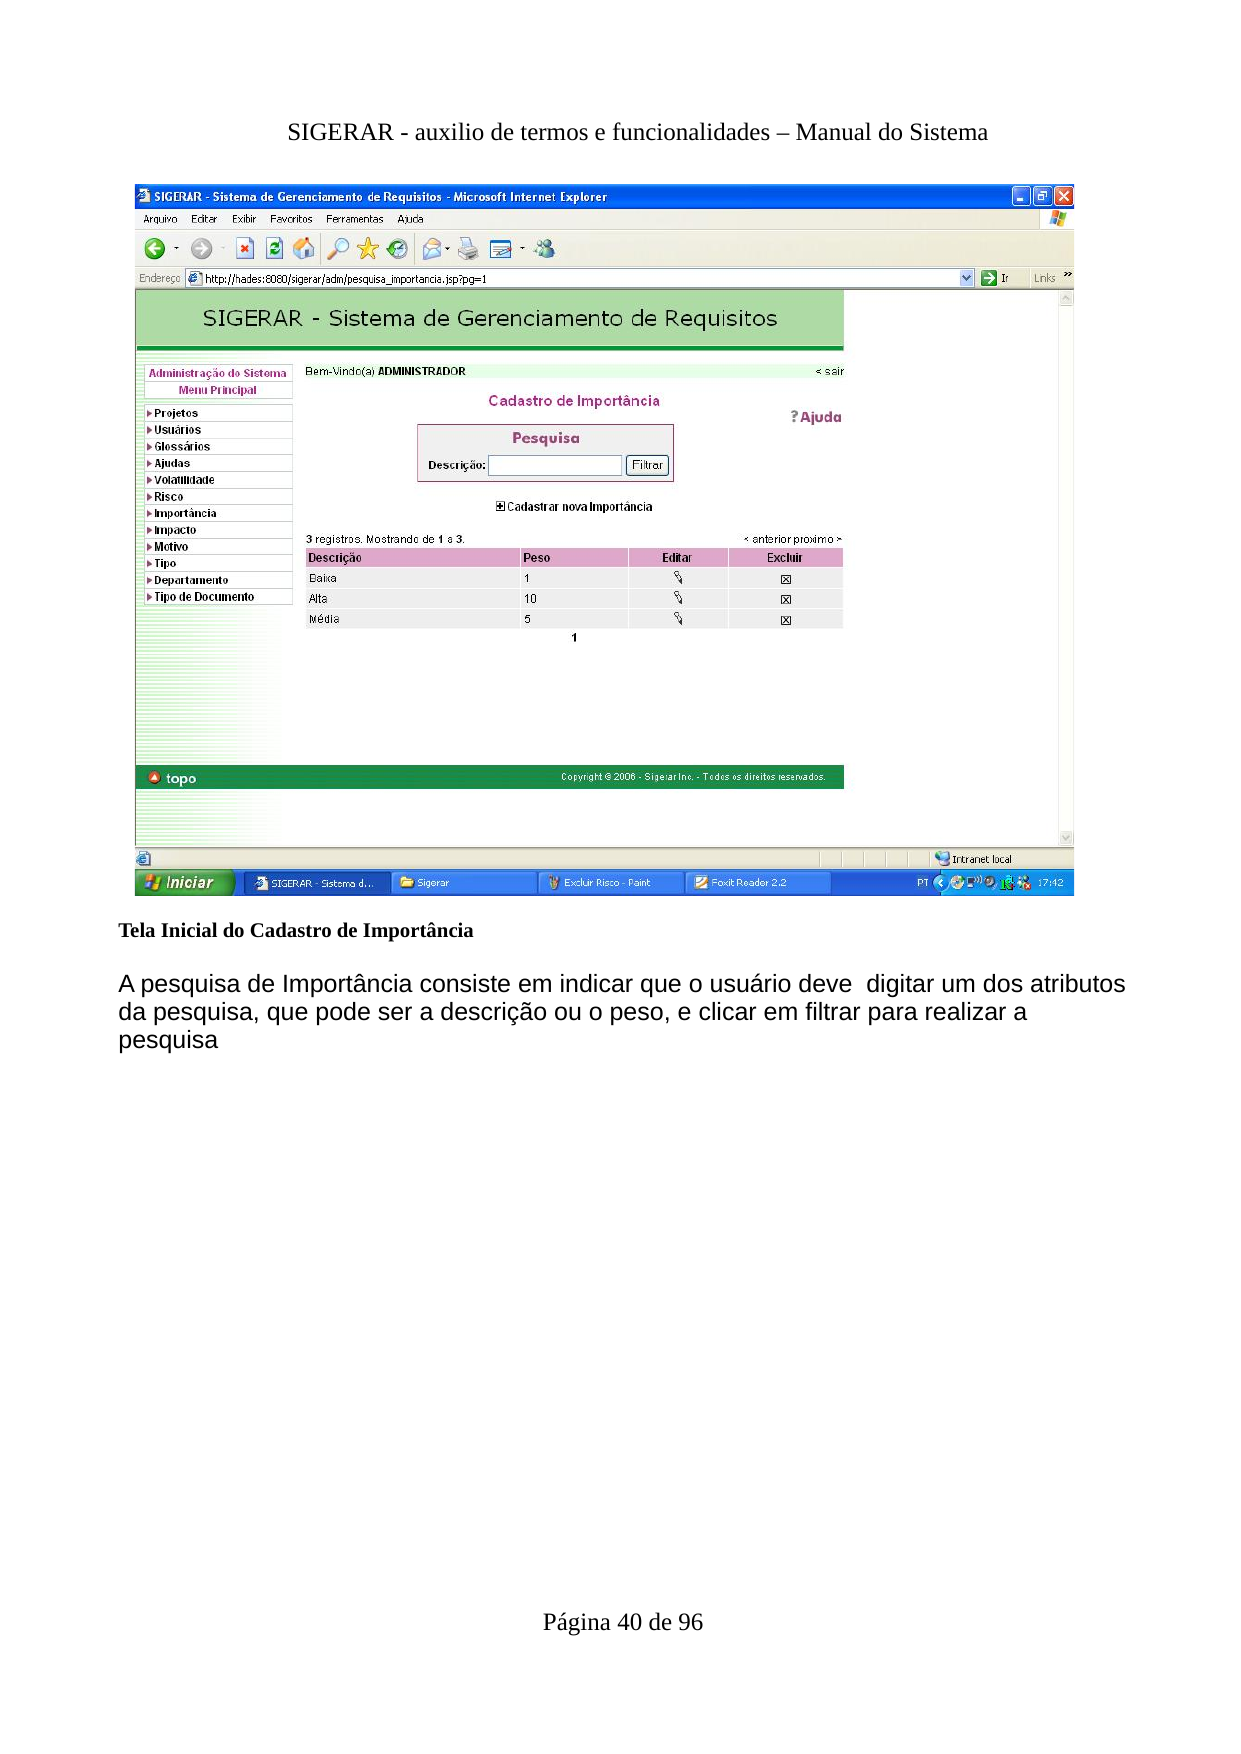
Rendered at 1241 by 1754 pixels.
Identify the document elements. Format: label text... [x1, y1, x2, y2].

picture [134, 184, 1075, 896]
text Tela Inicial do Cadastro de Importância [118, 919, 1134, 942]
text A pesquisa de Importância consiste em indicar que o usuário deve digitar um dos atributos da pesquisa, que pode ser a descrição ou o peso, e clicar em filtrar para realizar a pesquisa [118, 970, 1134, 1053]
